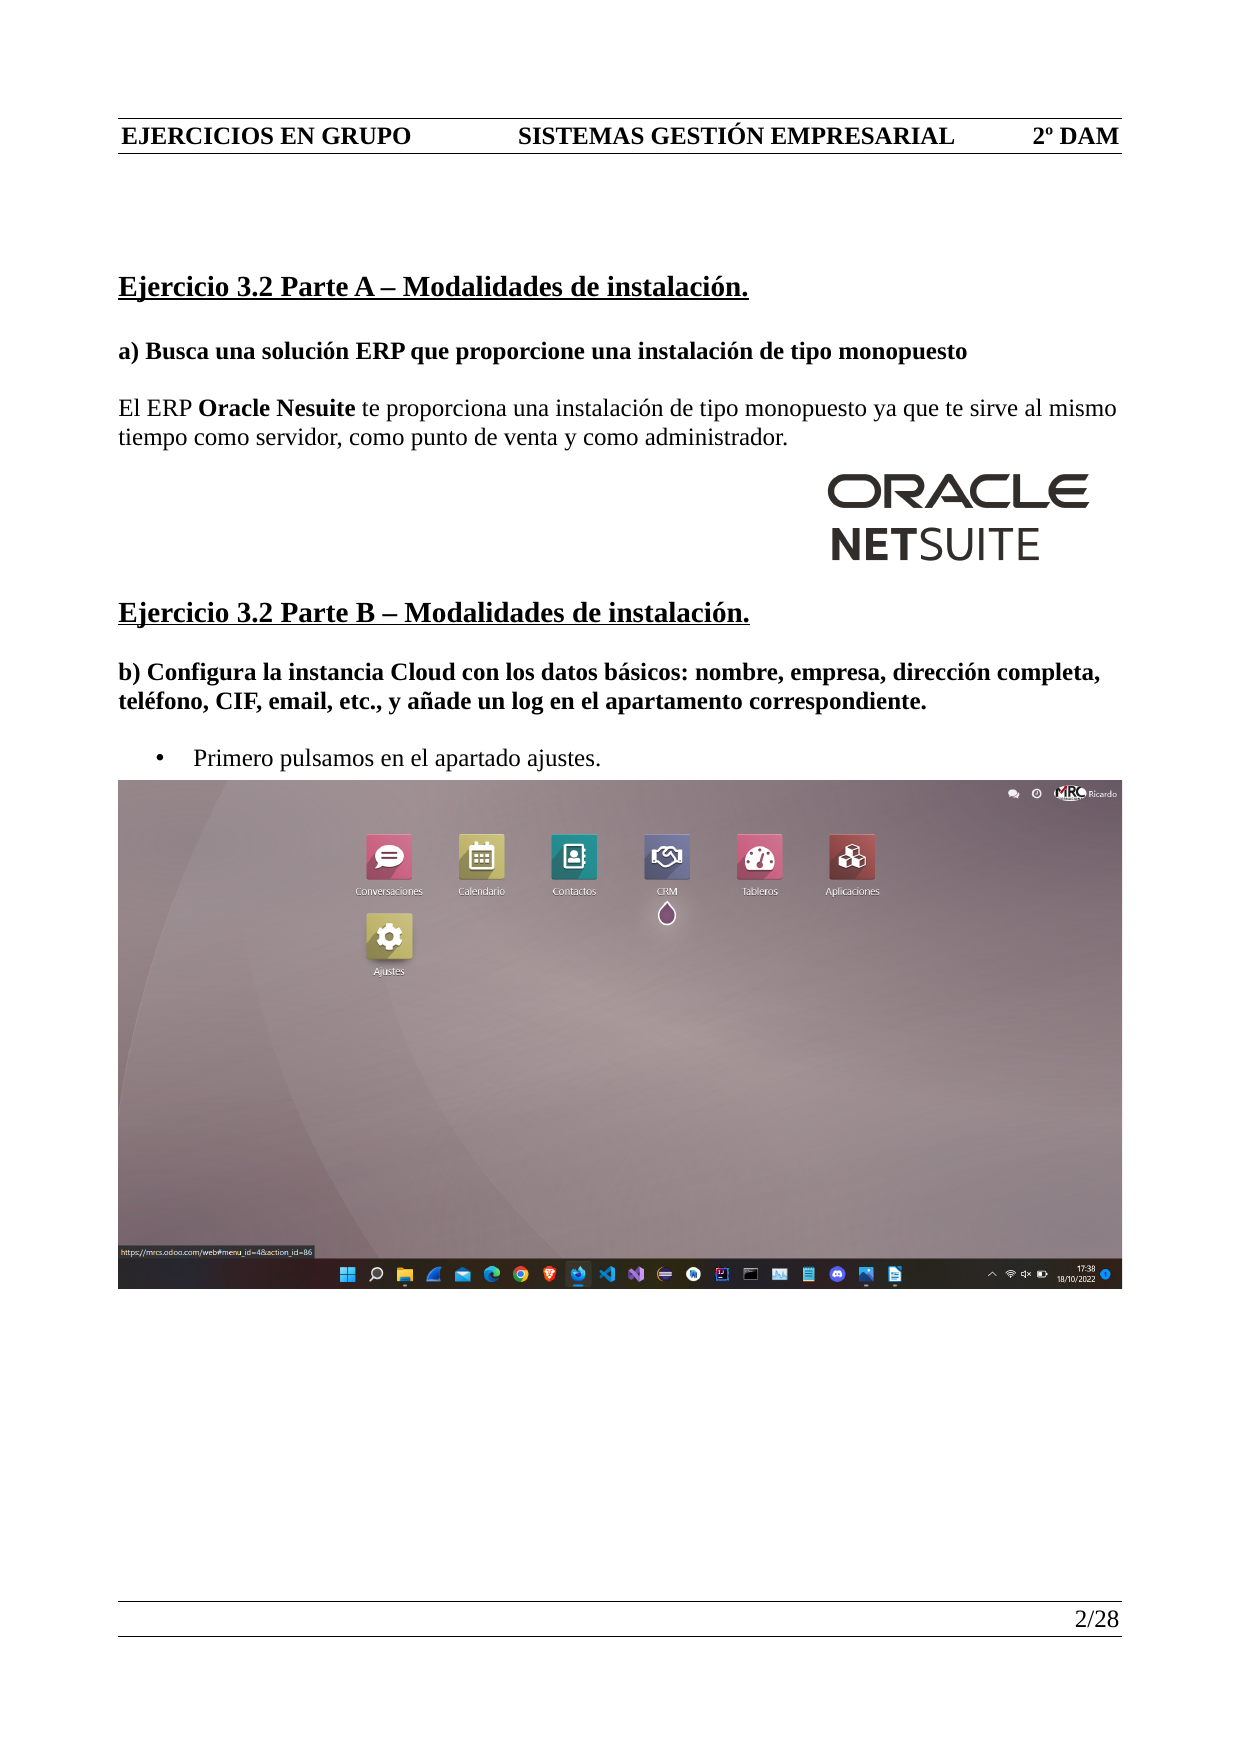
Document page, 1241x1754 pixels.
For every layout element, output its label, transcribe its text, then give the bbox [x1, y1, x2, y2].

list Primero pulsamos en el apartado ajustes. [156, 743, 1122, 772]
picture [118, 780, 1123, 1289]
picture [803, 445, 1115, 587]
text Ejercicio 3.2 Parte B – Modalidades de instalación. [118, 595, 1122, 628]
text b) Configura la instancia Cloud con los datos básicos: nombre, empresa, dirección completa, teléfono, CIF, email, etc., y añade un log en el apartamento correspondiente. [118, 657, 1122, 714]
text Ejercicio 3.2 Parte A – Modalidades de instalación. [118, 269, 1122, 302]
text a) Busca una solución ERP que proporcione una instalación de tipo monopuesto [118, 336, 1122, 365]
text El ERP Oracle Nesuite te proporciona una instalación de tipo monopuesto ya que te sirve al mismo tiempo como servidor, como punto de venta y como administrador. [118, 393, 1122, 451]
